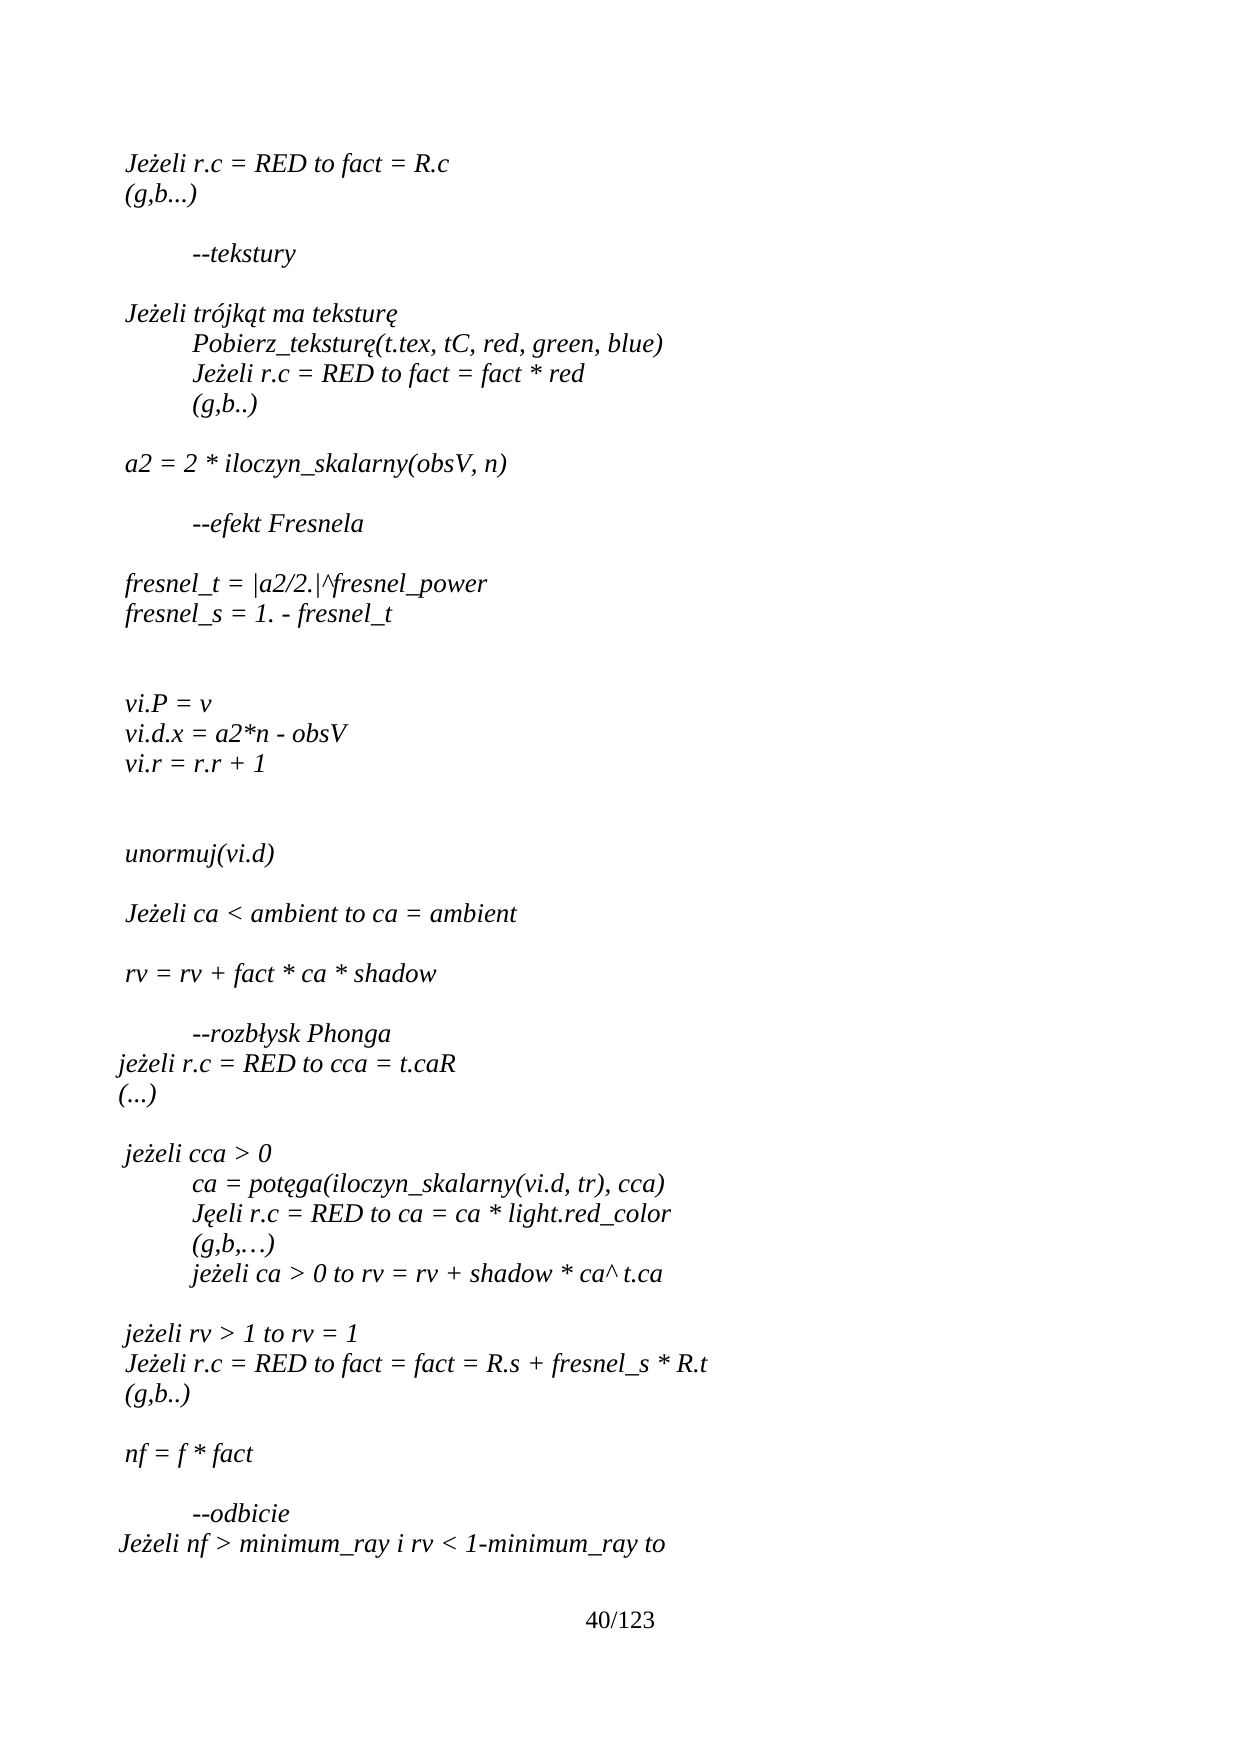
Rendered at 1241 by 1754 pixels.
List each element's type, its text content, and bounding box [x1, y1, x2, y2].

text Jeżeli r.c = RED to fact = fact * red [118, 358, 1122, 388]
text unormuj(vi.d) [118, 838, 1122, 868]
text fresnel_s = 1. - fresnel_t [118, 598, 1122, 628]
text jeżeli r.c = RED to cca = t.caR [118, 1048, 1122, 1078]
text Jęeli r.c = RED to ca = ca * light.red_color [118, 1198, 1122, 1228]
text Jeżeli r.c = RED to fact = fact = R.s + fresnel_s * R.t [118, 1348, 1122, 1378]
text (g,b...) [118, 178, 1122, 208]
text --rozbłysk Phonga [118, 1018, 1122, 1048]
text Jeżeli ca < ambient to ca = ambient [118, 898, 1122, 928]
text (g,b,…) [118, 1228, 1122, 1258]
text --odbicie [118, 1498, 1122, 1528]
text jeżeli rv > 1 to rv = 1 [118, 1318, 1122, 1348]
text (g,b..) [118, 388, 1122, 418]
text (g,b..) [118, 1378, 1122, 1408]
text ca = potęga(iloczyn_skalarny(vi.d, tr), cca) [118, 1168, 1122, 1198]
text vi.d.x = a2*n - obsV [118, 718, 1122, 748]
text (...) [118, 1078, 1122, 1108]
text a2 = 2 * iloczyn_skalarny(obsV, n) [118, 448, 1122, 478]
text Jeżeli trójkąt ma teksturę [118, 298, 1122, 328]
text --efekt Fresnela [118, 508, 1122, 538]
text Pobierz_teksturę(t.tex, tC, red, green, blue) [118, 328, 1122, 358]
text nf = f * fact [118, 1438, 1122, 1468]
text vi.P = v [118, 688, 1122, 718]
text jeżeli ca > 0 to rv = rv + shadow * ca^ t.ca [118, 1258, 1122, 1288]
text Jeżeli r.c = RED to fact = R.c [118, 148, 1122, 178]
text vi.r = r.r + 1 [118, 748, 1122, 778]
text Jeżeli nf > minimum_ray i rv < 1-minimum_ray to [118, 1528, 1122, 1558]
text jeżeli cca > 0 [118, 1138, 1122, 1168]
text fresnel_t = |a2/2.|^fresnel_power [118, 568, 1122, 598]
text rv = rv + fact * ca * shadow [118, 958, 1122, 988]
text --tekstury [118, 238, 1122, 268]
